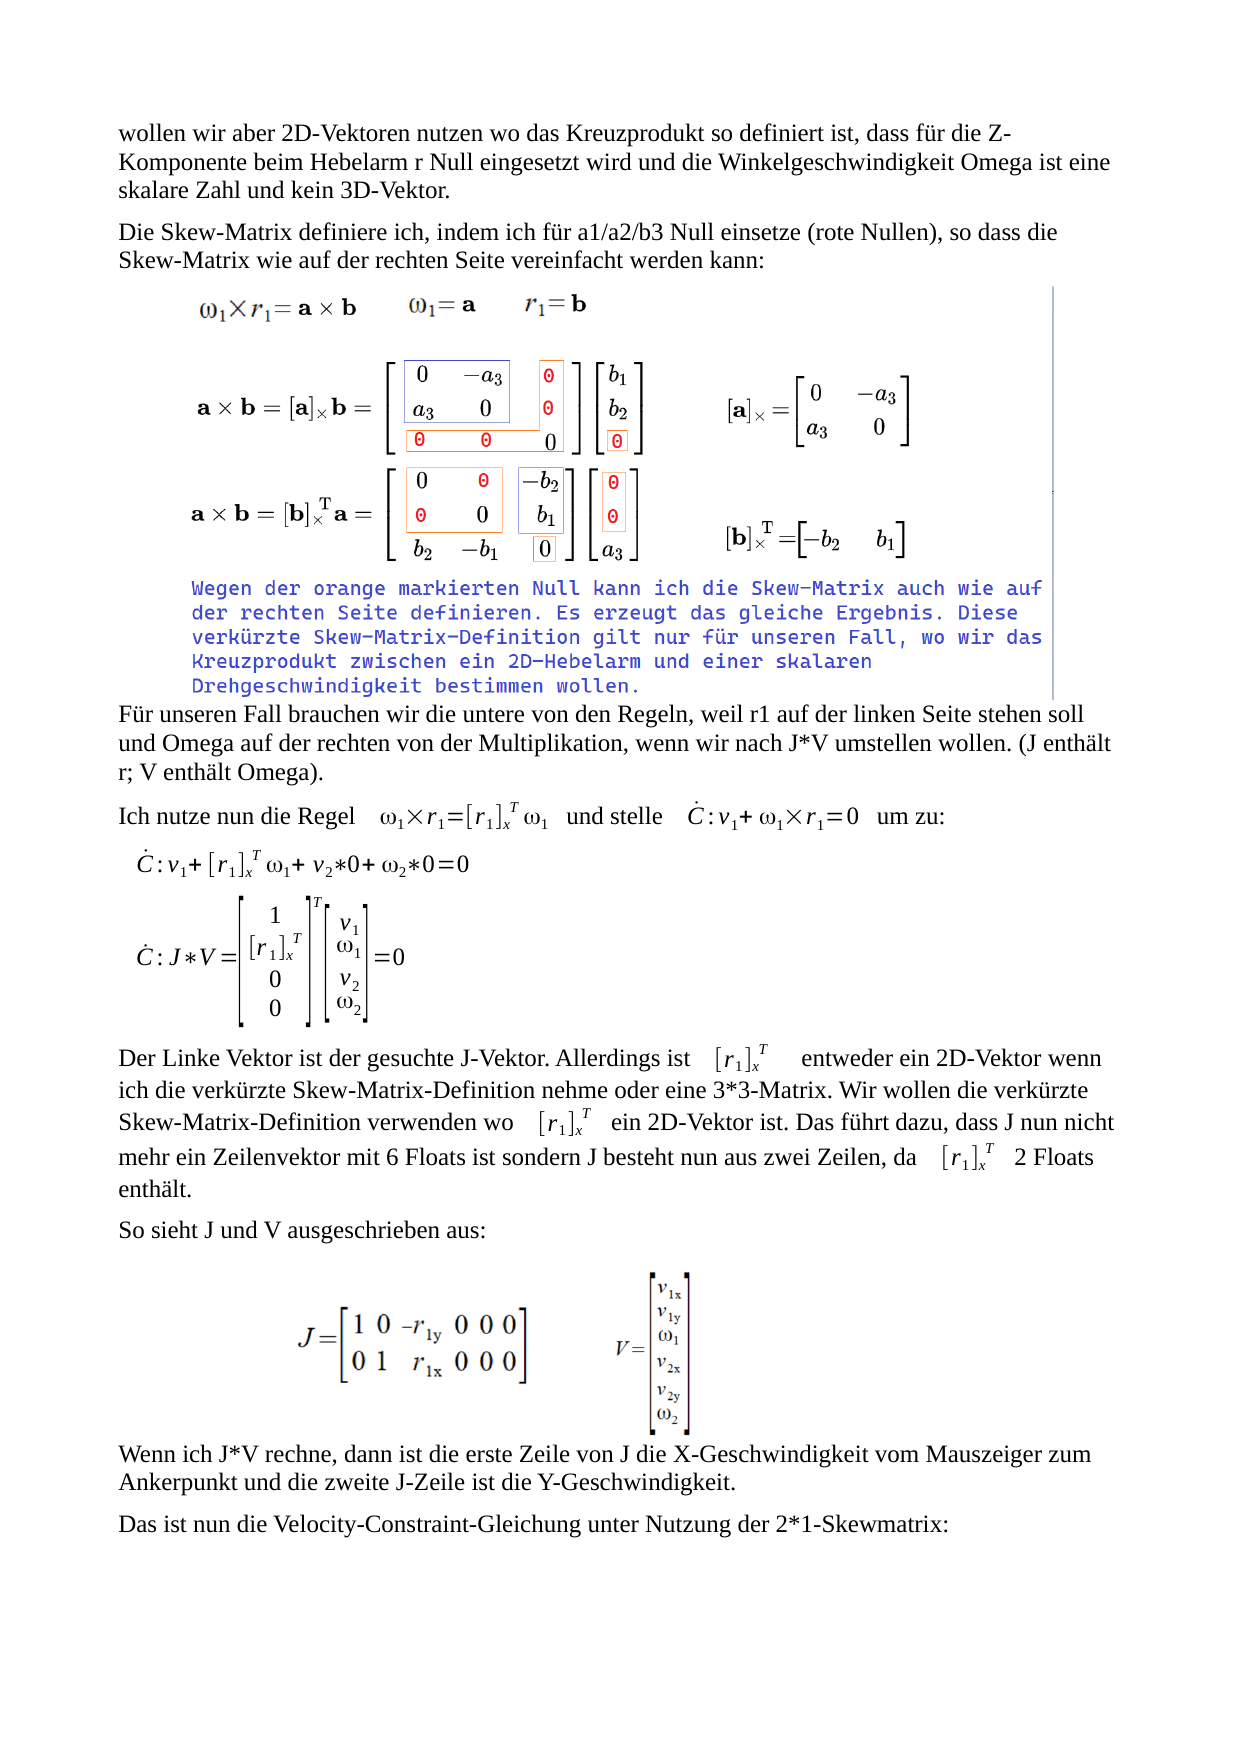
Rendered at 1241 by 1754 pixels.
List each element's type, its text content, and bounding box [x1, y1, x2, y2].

picture [615, 1265, 695, 1439]
text Wenn ich J*V rechne, dann ist die erste Zeile von J die X-Geschwindigkeit vom Mauszeiger zum Ankerpunkt und die zweite J-Zeile ist die Y-Geschwindigkeit. [118, 1257, 1122, 1496]
picture [293, 1304, 528, 1386]
text Die Skew-Matrix definiere ich, indem ich für a1/a2/b3 Null einsetze (rote Nullen), so dass die Skew-Matrix wie auf der rechten Seite vereinfacht werden kann: [118, 217, 1122, 274]
text Das ist nun die Velocity-Constraint-Gleichung unter Nutzung der 2*1-Skewmatrix: [118, 1509, 1122, 1537]
text wollen wir aber 2D-Vektoren nutzen wo das Kreuzprodukt so definiert ist, dass für die Z-Komponente beim Hebelarm r Null eingesetzt wird und die Winkelgeschwindigkeit Omega ist eine skalare Zahl und kein 3D-Vektor. [118, 118, 1122, 204]
text So sieht J und V ausgeschrieben aus: [118, 1216, 1122, 1244]
text Der Linke Vektor ist der gesuchte J-Vektor. Allerdings ist entweder ein 2D-Vektor wenn ich die verkürzte Skew-Matrix-Definition nehme oder eine 3*3-Matrix. Wir wollen die verkürzte Skew-Matrix-Definition verwenden wo ein 2D-Vektor ist. Das führt dazu, dass J nun nicht mehr ein Zeilenvektor mit 6 Floats ist sondern J besteht nun aus zwei Zeilen, da 2 Floats enthält. [118, 1041, 1122, 1203]
picture [186, 286, 1054, 700]
text Ich nutze nun die Regel und stelle um zu: [118, 798, 1122, 833]
text Für unseren Fall brauchen wir die untere von den Regeln, weil r1 auf der linken Seite stehen soll und Omega auf der rechten von der Multiplikation, wenn wir nach J*V umstellen wollen. (J enthält r; V enthält Omega). [118, 287, 1122, 786]
